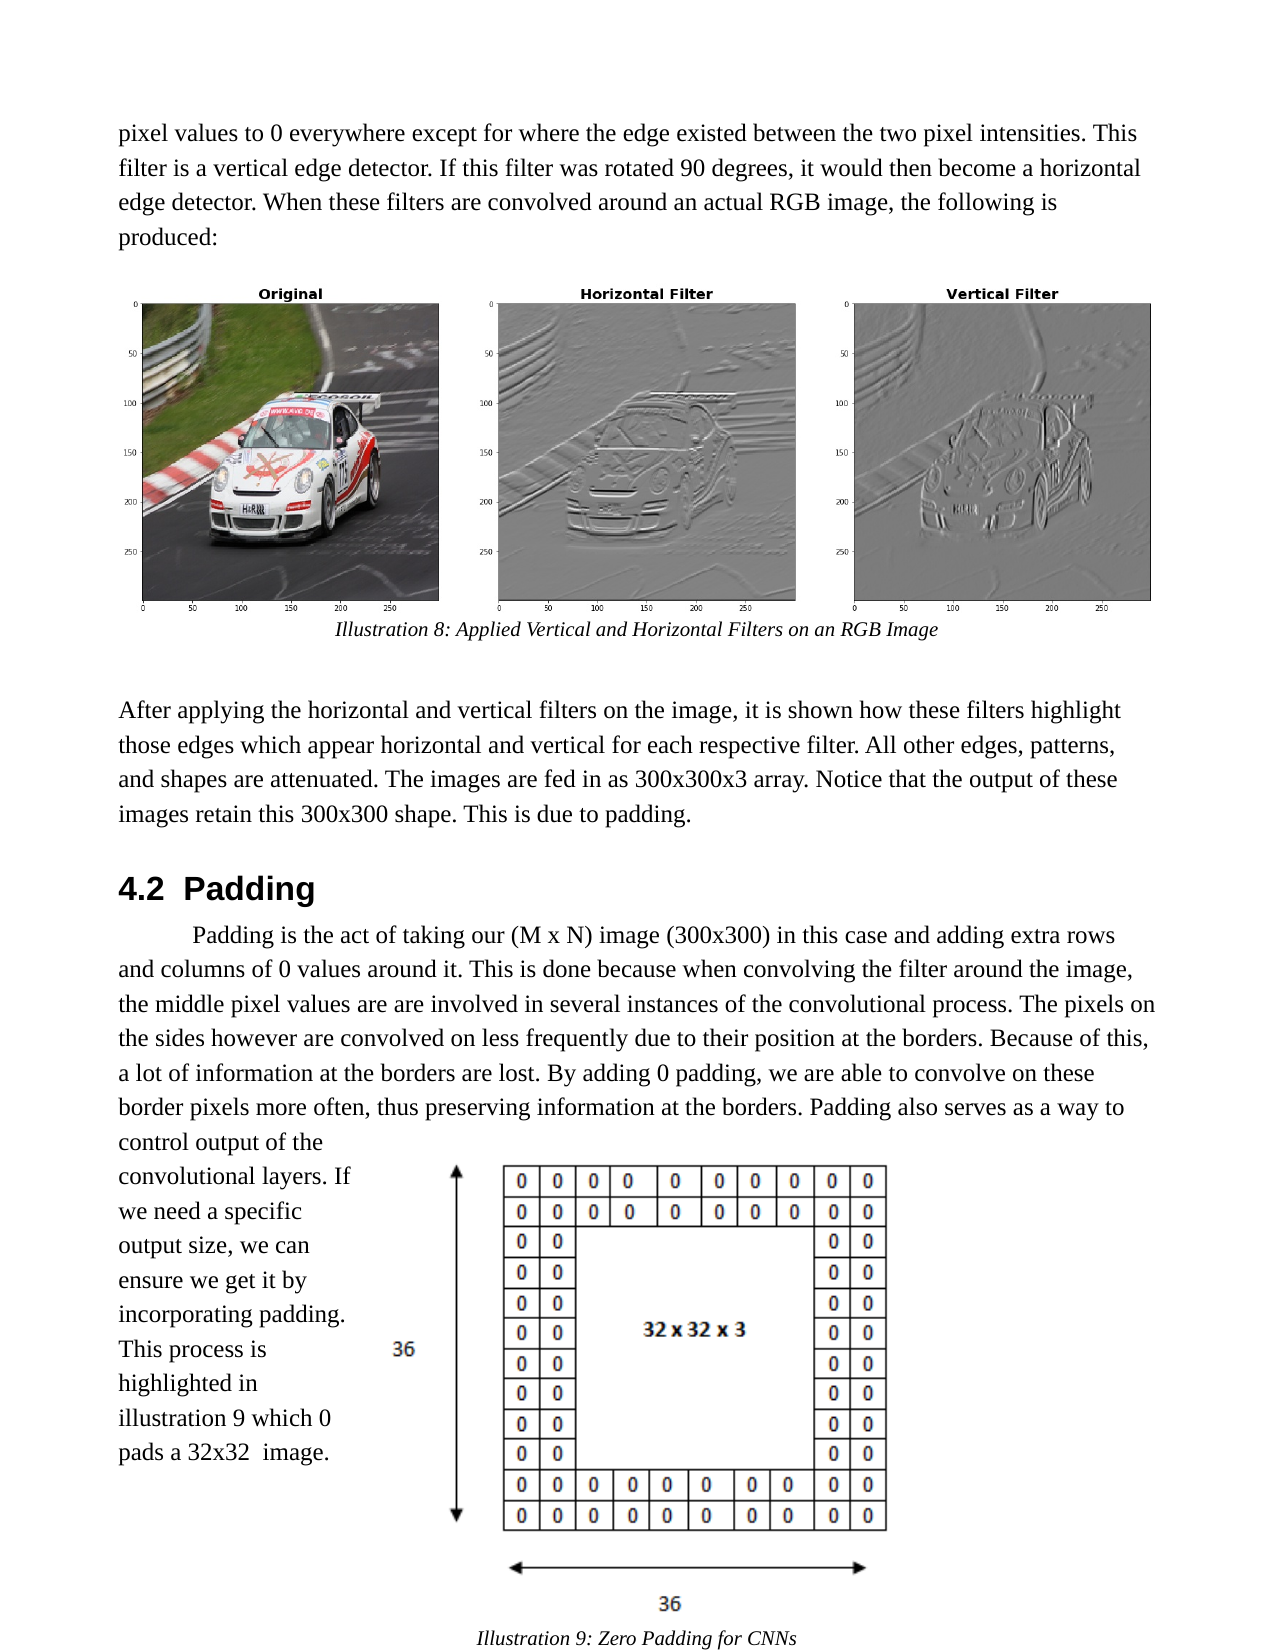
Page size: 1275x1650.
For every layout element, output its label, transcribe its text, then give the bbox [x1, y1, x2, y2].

text After applying the horizontal and vertical filters on the image, it is shown how these filters highlight those edges which appear horizontal and vertical for each respective filter. All other edges, patterns, and shapes are attenuated. The images are fed in as 300x300x3 array. Notice that the output of these images retain this 300x300 shape. This is due to padding. [118, 696, 1157, 828]
text Illustration 8: Applied Vertical and Horizontal Filters on an RGB Image [118, 617, 1157, 641]
picture [358, 1141, 917, 1626]
text pixel values to 0 everywhere except for where the edge existed between the two pixel intensities. This filter is a vertical edge detector. If this filter was rotated 90 degrees, it would then become a horizontal edge detector. When these filters are convolved around an actual RGB image, the following is produced: [118, 118, 1157, 250]
text Illustration 9: Zero Padding for CNNs [359, 1626, 916, 1650]
subtitle 4.2 Padding [118, 869, 1157, 908]
picture [118, 283, 1157, 617]
text Padding is the act of taking our (M x N) image (300x300) in this case and adding extra rows and columns of 0 values around it. This is done because when convolving the filter around the image, the middle pixel values are are involved in several instances of the convolutional process. The pixels on the sides however are convolved on less frequently due to their position at the borders. Because of this, a lot of information at the borders are lost. By adding 0 padding, we are able to convolve on these border pixels more often, thus preserving information at the borders. Padding also serves as a way to control output of the convolutional layers. If we need a specific output size, we can ensure we get it by incorporating padding. This process is highlighted in illustration 9 which 0 pads a 32x32 image. [118, 920, 1157, 1466]
